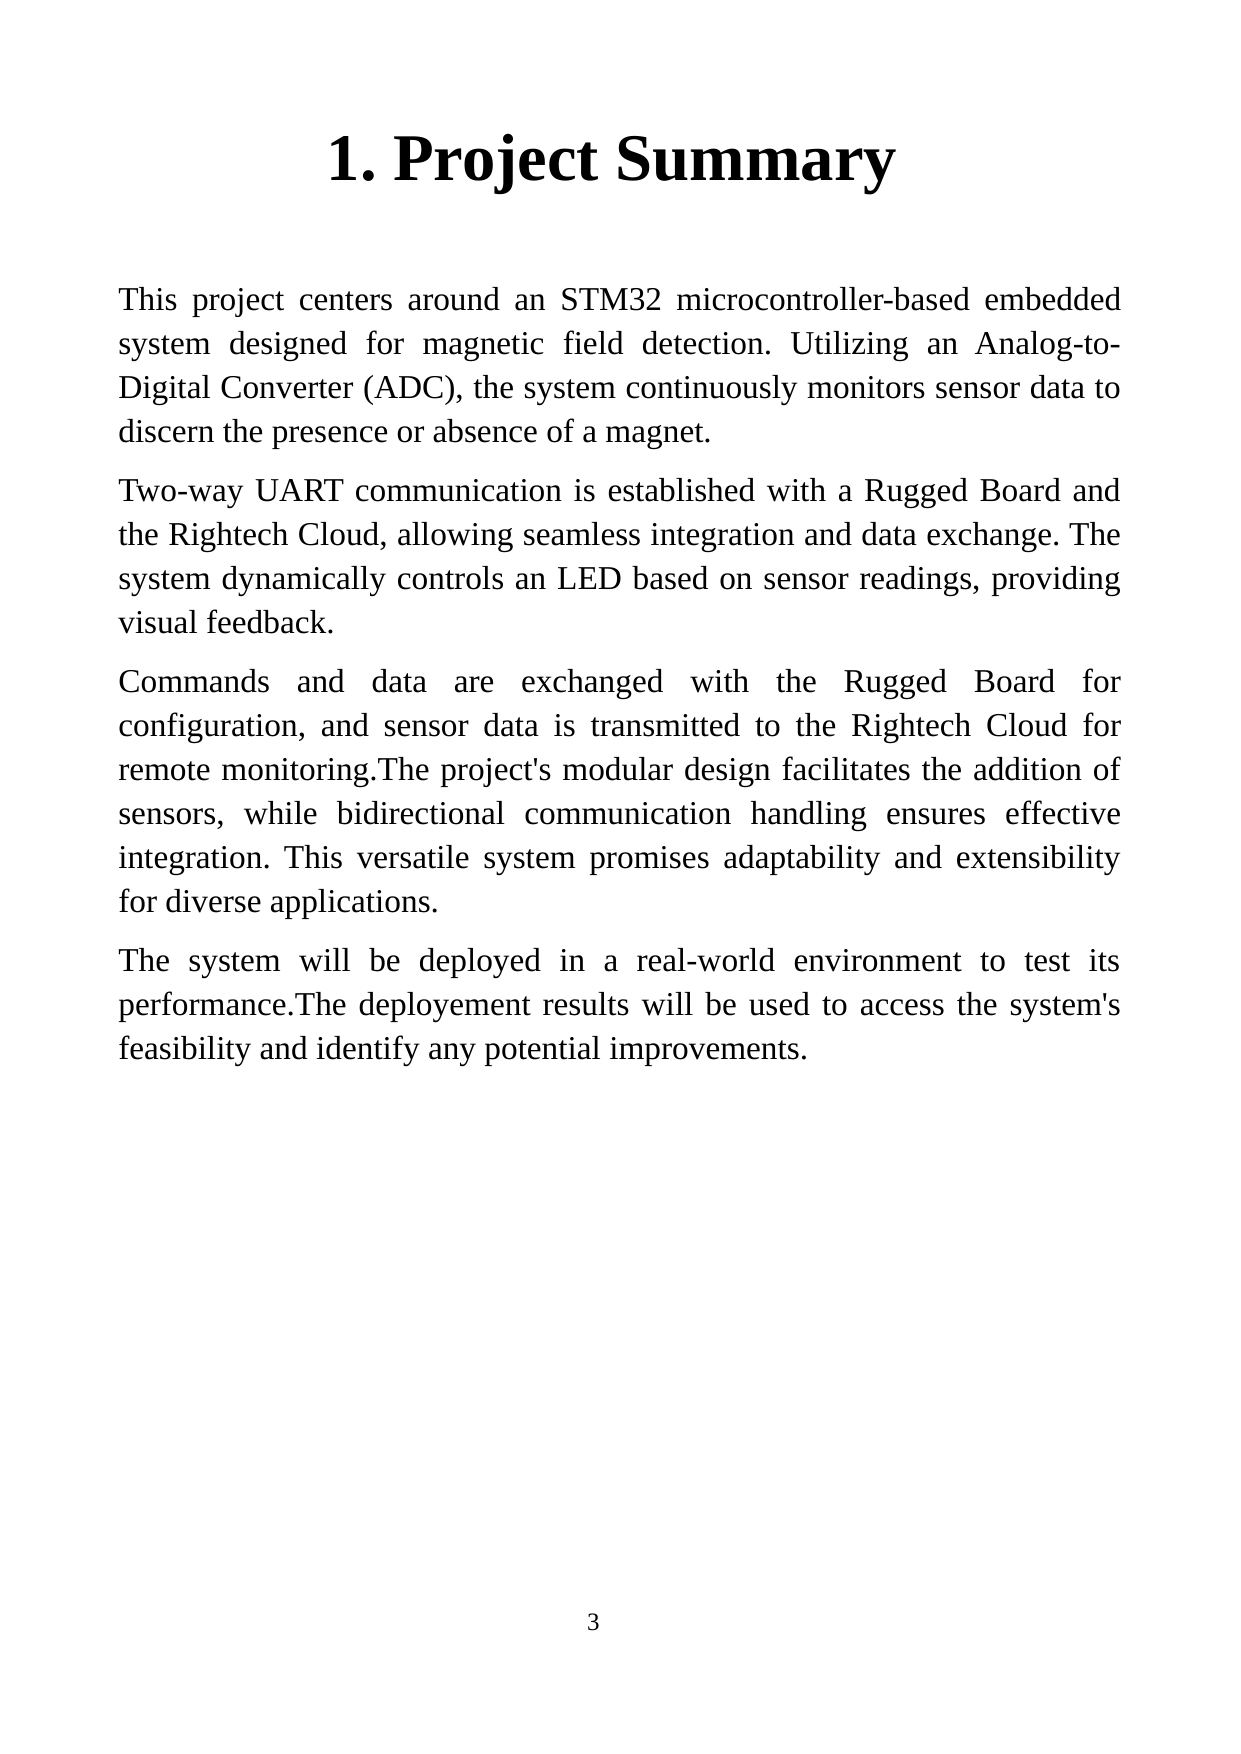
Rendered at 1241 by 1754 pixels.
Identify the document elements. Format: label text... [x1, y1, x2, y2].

text 1. Project Summary [118, 118, 1122, 195]
text Two-way UART communication is established with a Rugged Board and the Rightech Cloud, allowing seamless integration and data exchange. The system dynamically controls an LED based on sensor readings, providing visual feedback. [118, 470, 1122, 641]
text The system will be deployed in a real-world environment to test its performance.The deployement results will be used to access the system's feasibility and identify any potential improvements. [118, 940, 1122, 1067]
text This project centers around an STM32 microcontroller-based embedded system designed for magnetic field detection. Utilizing an Analog-to-Digital Converter (ADC), the system continuously monitors sensor data to discern the presence or absence of a magnet. [118, 279, 1122, 450]
text Commands and data are exchanged with the Rugged Board for configuration, and sensor data is transmitted to the Rightech Cloud for remote monitoring.The project's modular design facilitates the addition of sensors, while bidirectional communication handling ensures effective integration. This versatile system promises adaptability and extensibility for diverse applications. [118, 661, 1122, 920]
